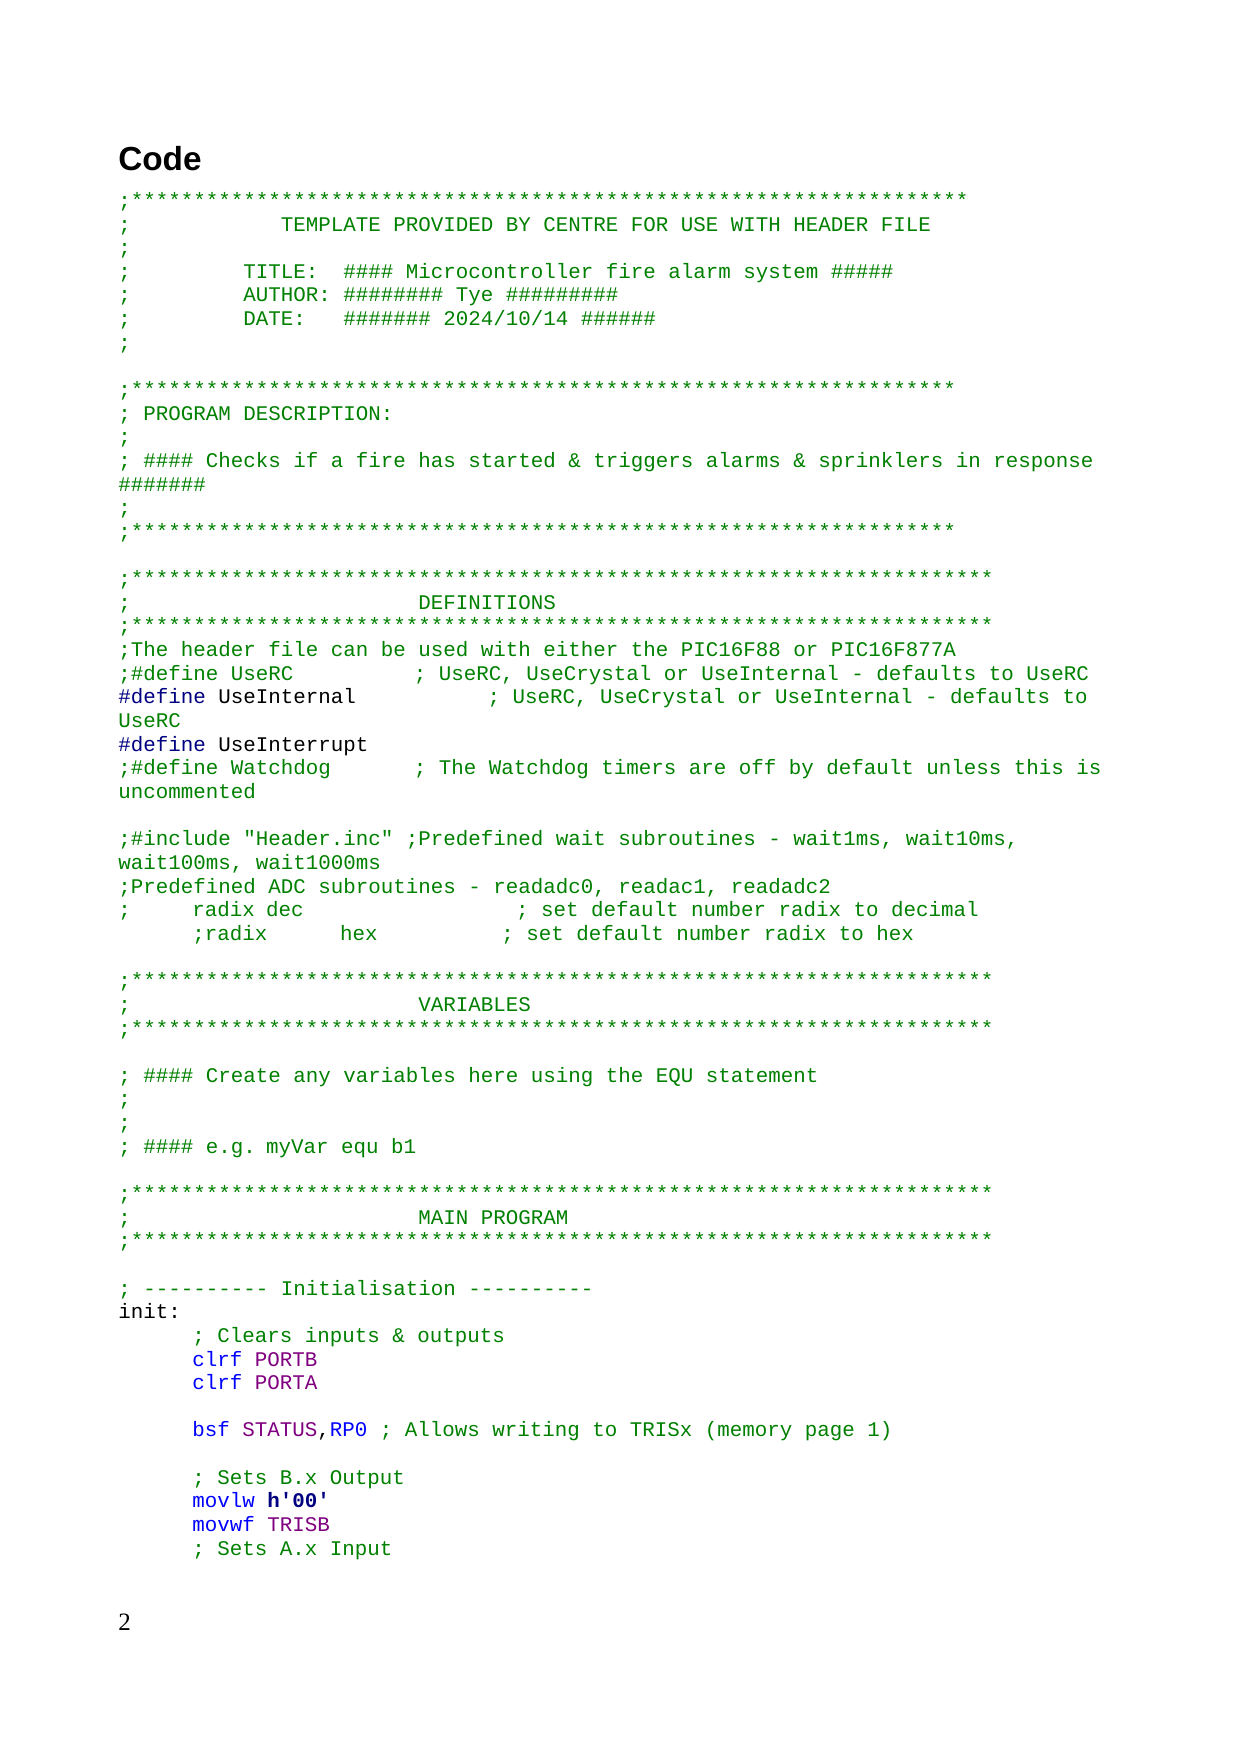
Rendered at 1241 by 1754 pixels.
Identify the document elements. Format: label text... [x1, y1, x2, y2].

text ; Sets B.x Output [118, 1467, 1122, 1490]
text ;****************************************************************** [118, 521, 1122, 544]
text ; #### e.g. myVar equ b1 [118, 1136, 1122, 1159]
text #define UseInternal ; UseRC, UseCrystal or UseInternal - defaults to UseRC [118, 686, 1122, 734]
text ; AUTHOR: ######## Tye ######### [118, 284, 1122, 308]
text init: [118, 1301, 1122, 1325]
text ; PROGRAM DESCRIPTION: [118, 403, 1122, 426]
text ; Clears inputs & outputs [118, 1325, 1122, 1348]
text ; ---------- Initialisation ---------- [118, 1278, 1122, 1301]
text ; DATE: ####### 2024/10/14 ###### [118, 308, 1122, 332]
text ; Sets A.x Input [118, 1538, 1122, 1561]
text ;Predefined ADC subroutines - readadc0, readac1, readadc2 [118, 876, 1122, 899]
subtitle Code [118, 139, 1122, 177]
text #define UseInterrupt [118, 734, 1122, 757]
text movwf TRISB [118, 1514, 1122, 1538]
text ; TITLE: #### Microcontroller fire alarm system ##### [118, 261, 1122, 284]
text ;********************************************************************* [118, 616, 1122, 639]
text ; VARIABLES [118, 994, 1122, 1017]
text ; DEFINITIONS [118, 592, 1122, 616]
text ;#include "Header.inc" ;Predefined wait subroutines - wait1ms, wait10ms, wait100ms, wait1000ms [118, 828, 1122, 876]
text ; #### Checks if a fire has started & triggers alarms & sprinklers in response ####### [118, 450, 1122, 497]
text ;#define UseRC ; UseRC, UseCrystal or UseInternal - defaults to UseRC [118, 663, 1122, 686]
text ; #### Create any variables here using the EQU statement [118, 1065, 1122, 1088]
text bsf STATUS,RP0 ; Allows writing to TRISx (memory page 1) [118, 1419, 1122, 1443]
text ;radix hex ; set default number radix to hex [118, 923, 1122, 947]
text clrf PORTA [118, 1372, 1122, 1396]
text ; [118, 497, 1122, 521]
text ; MAIN PROGRAM [118, 1207, 1122, 1230]
text ;******************************************************************* [118, 190, 1122, 213]
text ;#define Watchdog ; The Watchdog timers are off by default unless this is uncommented [118, 757, 1122, 805]
text ; TEMPLATE PROVIDED BY CENTRE FOR USE WITH HEADER FILE [118, 213, 1122, 237]
text ; [118, 332, 1122, 355]
text ; radix dec ; set default number radix to decimal [118, 899, 1122, 923]
text ;********************************************************************* [118, 1230, 1122, 1254]
text movlw h'00' [118, 1490, 1122, 1514]
text ;********************************************************************* [118, 1017, 1122, 1041]
text ;The header file can be used with either the PIC16F88 or PIC16F877A [118, 639, 1122, 663]
text ; [118, 1088, 1122, 1112]
text ;********************************************************************* [118, 568, 1122, 592]
text ; [118, 426, 1122, 450]
text clrf PORTB [118, 1348, 1122, 1372]
text ; [118, 237, 1122, 261]
text ; [118, 1112, 1122, 1136]
text ;********************************************************************* [118, 970, 1122, 994]
text ;****************************************************************** [118, 379, 1122, 403]
text ;********************************************************************* [118, 1183, 1122, 1207]
